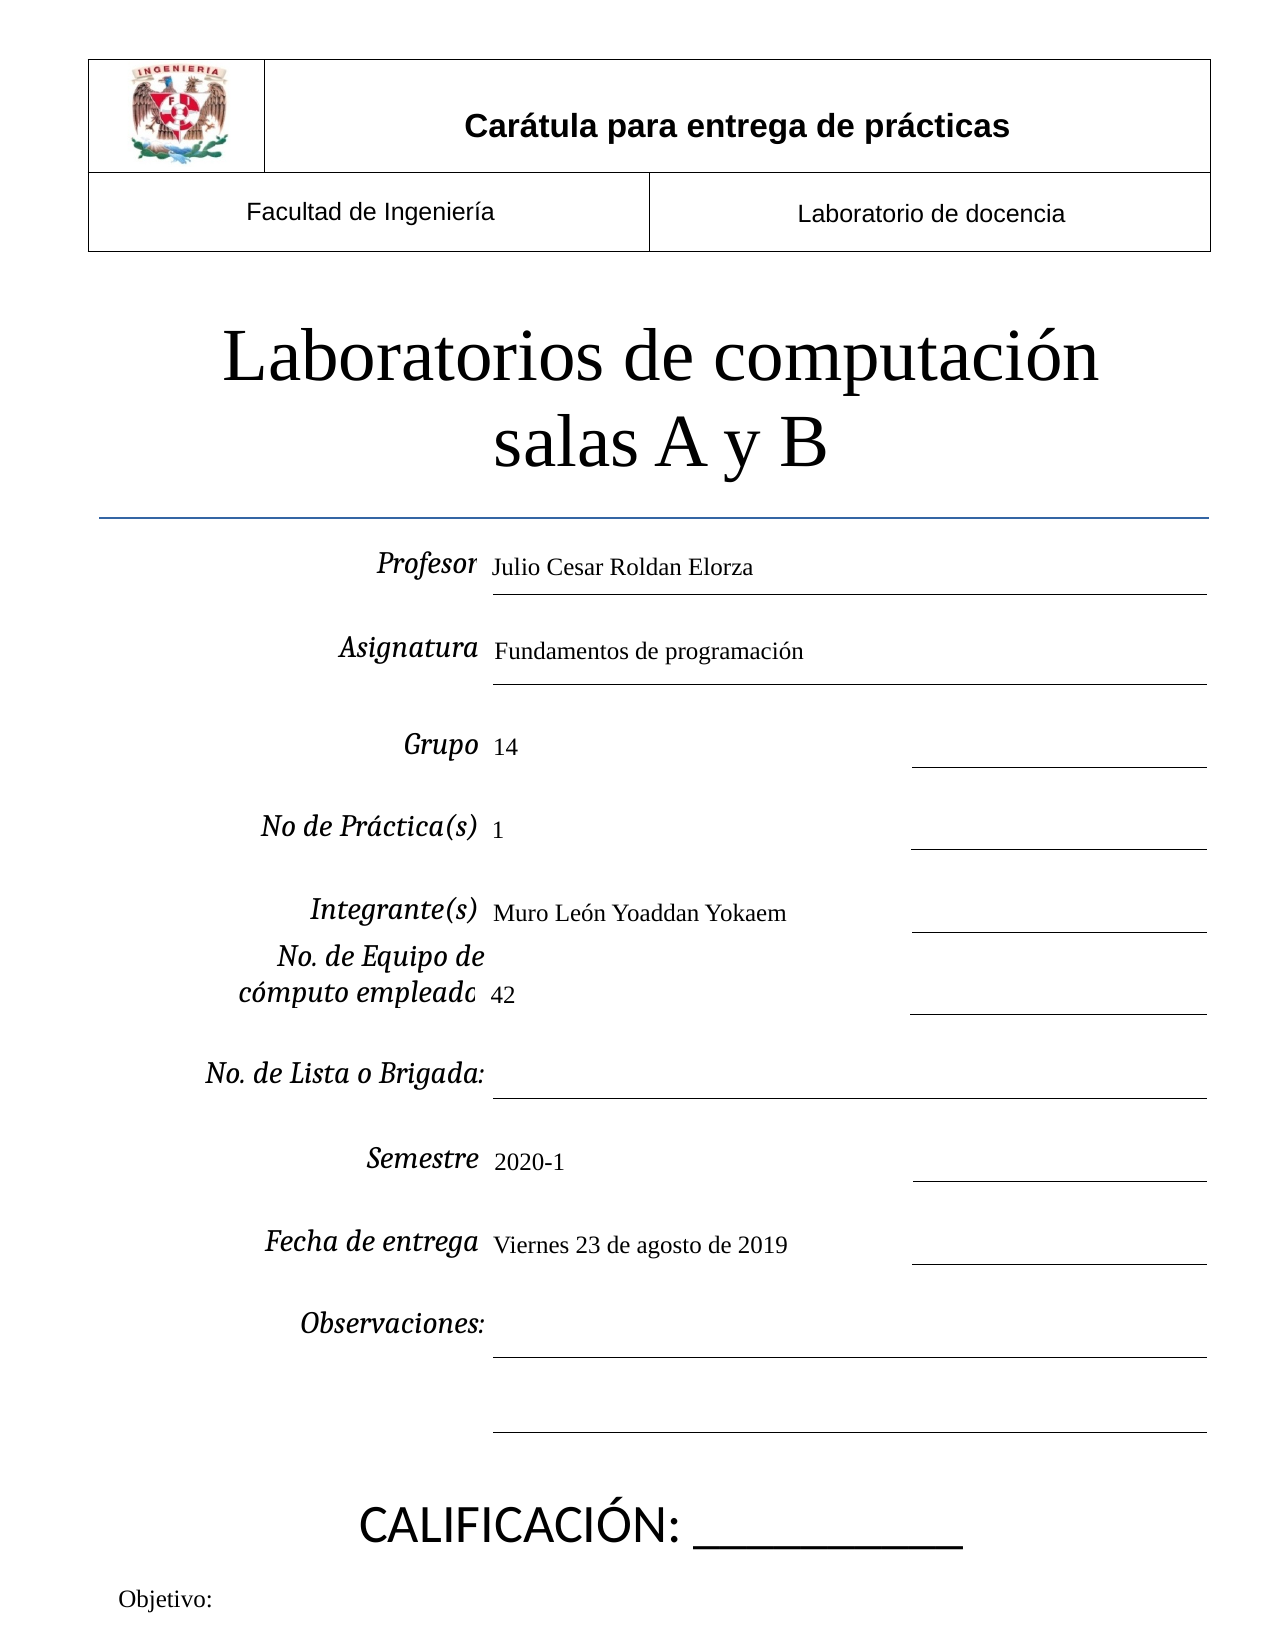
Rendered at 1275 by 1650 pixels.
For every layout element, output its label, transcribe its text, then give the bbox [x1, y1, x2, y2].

table_cell Grupo: [118, 684, 912, 768]
table_cell [493, 1099, 1207, 1181]
table_cell Semestre: [118, 1098, 913, 1183]
table_cell [118, 1357, 493, 1432]
table_cell Observaciones: [118, 1264, 493, 1357]
table_cell [493, 1015, 1207, 1098]
text salas A y B [118, 396, 1205, 482]
table_cell [493, 933, 1207, 1013]
table_header Profesor: [118, 519, 911, 594]
table_cell Laboratorio de docencia [650, 173, 1210, 251]
table_cell Integrante(s): [118, 849, 912, 934]
table_cell [493, 850, 1207, 932]
text CALIFICACIÓN: __________ [118, 1489, 1205, 1584]
table_cell [493, 1182, 1207, 1263]
table_header [89, 60, 264, 172]
table_cell [493, 685, 1207, 766]
table_header Carátula para entrega de prácticas [265, 60, 1210, 172]
text Objetivo: [118, 1584, 1205, 1613]
table_header [493, 511, 1207, 517]
table_header [118, 511, 493, 517]
table_header [493, 519, 1207, 594]
table_cell Facultad de Ingeniería [89, 173, 649, 251]
table_cell [493, 1265, 1207, 1357]
table_cell Fecha de entrega: [118, 1181, 912, 1266]
table_cell [493, 595, 1207, 684]
table_cell [493, 1358, 1207, 1432]
table_cell [493, 768, 1207, 849]
table_cell No. de Lista o Brigada: [118, 1014, 493, 1098]
table_cell No de Práctica(s): [118, 766, 911, 851]
table_cell No. de Equipo de cómputo empleado: [118, 932, 910, 1017]
text Laboratorios de computación [118, 310, 1205, 396]
table_cell Asignatura: [118, 594, 913, 684]
